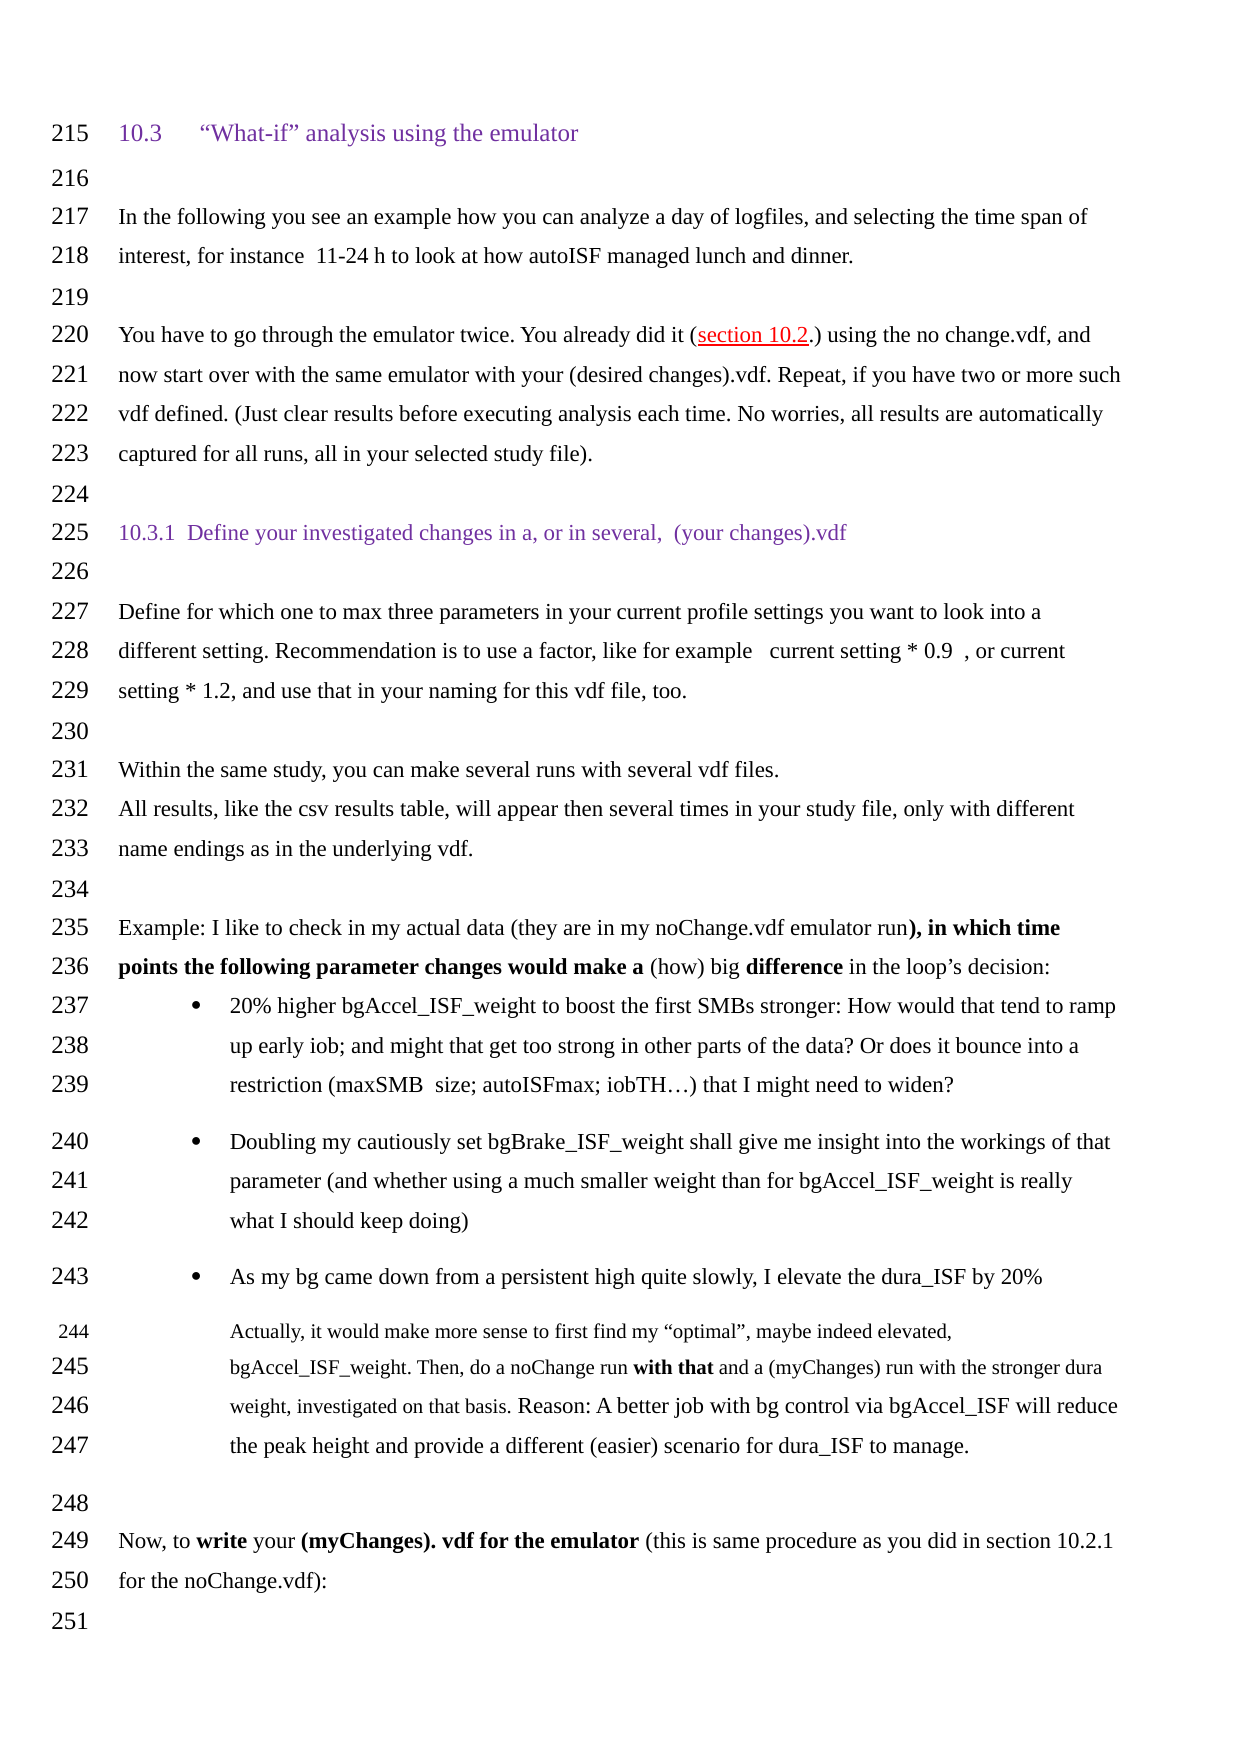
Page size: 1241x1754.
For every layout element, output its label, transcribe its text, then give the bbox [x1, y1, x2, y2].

text 10.3.1 Define your investigated changes in a, or in several, (your changes).vdf [118, 519, 1122, 545]
text In the following you see an example how you can analyze a day of logfiles, and selecting the time span of interest, for instance 11-24 h to look at how autoISF managed lunch and dinner. [118, 203, 1122, 269]
list “What-if” analysis using the emulator [118, 118, 1122, 147]
text You have to go through the emulator twice. You already did it (section 10.2.) using the no change.vdf, and now start over with the same emulator with your (desired changes).vdf. Repeat, if you have two or more such vdf defined. (Just clear results before executing analysis each time. No worries, all results are automatically captured for all runs, all in your selected study file). [118, 321, 1122, 466]
list Actually, it would make more sense to first find my “optimal”, maybe indeed elevated, bgAccel_ISF_weight. Then, do a noChange run with that and a (myChanges) run with the stronger dura weight, investigated on that basis. Reason: A better job with bg control via bgAccel_ISF will reduce the peak height and provide a different (easier) scenario for dura_ISF to manage. [229, 1319, 1122, 1458]
text Example: I like to check in my actual data (they are in my noChange.vdf emulator run), in which time points the following parameter changes would make a (how) big difference in the loop’s decision: [118, 914, 1122, 979]
text Within the same study, you can make several runs with several vdf files. [118, 756, 1122, 782]
list Doubling my cautiously set bgBrake_ISF_weight shall give me insight into the workings of that parameter (and whether using a much smaller weight than for bgAccel_ISF_weight is really what I should keep doing) [192, 1128, 1122, 1233]
text Define for which one to max three parameters in your current profile settings you want to look into a different setting. Recommendation is to use a factor, like for example current setting * 0.9 , or current setting * 1.2, and use that in your naming for this vdf file, too. [118, 598, 1122, 703]
list As my bg came down from a persistent high quite slowly, I elevate the dura_ISF by 20% [192, 1263, 1122, 1289]
list 20% higher bgAccel_ISF_weight to boost the first SMBs stronger: How would that tend to ramp up early iob; and might that get too strong in other parts of the data? Or does it bounce into a restriction (maxSMB size; autoISFmax; iobTH…) that I might need to widen? [192, 993, 1122, 1098]
text Now, to write your (myChanges). vdf for the emulator (this is same procedure as you did in section 10.2.1 for the noChange.vdf): [118, 1527, 1122, 1593]
text All results, like the csv results table, will appear then several times in your study file, only with different name endings as in the underlying vdf. [118, 795, 1122, 861]
